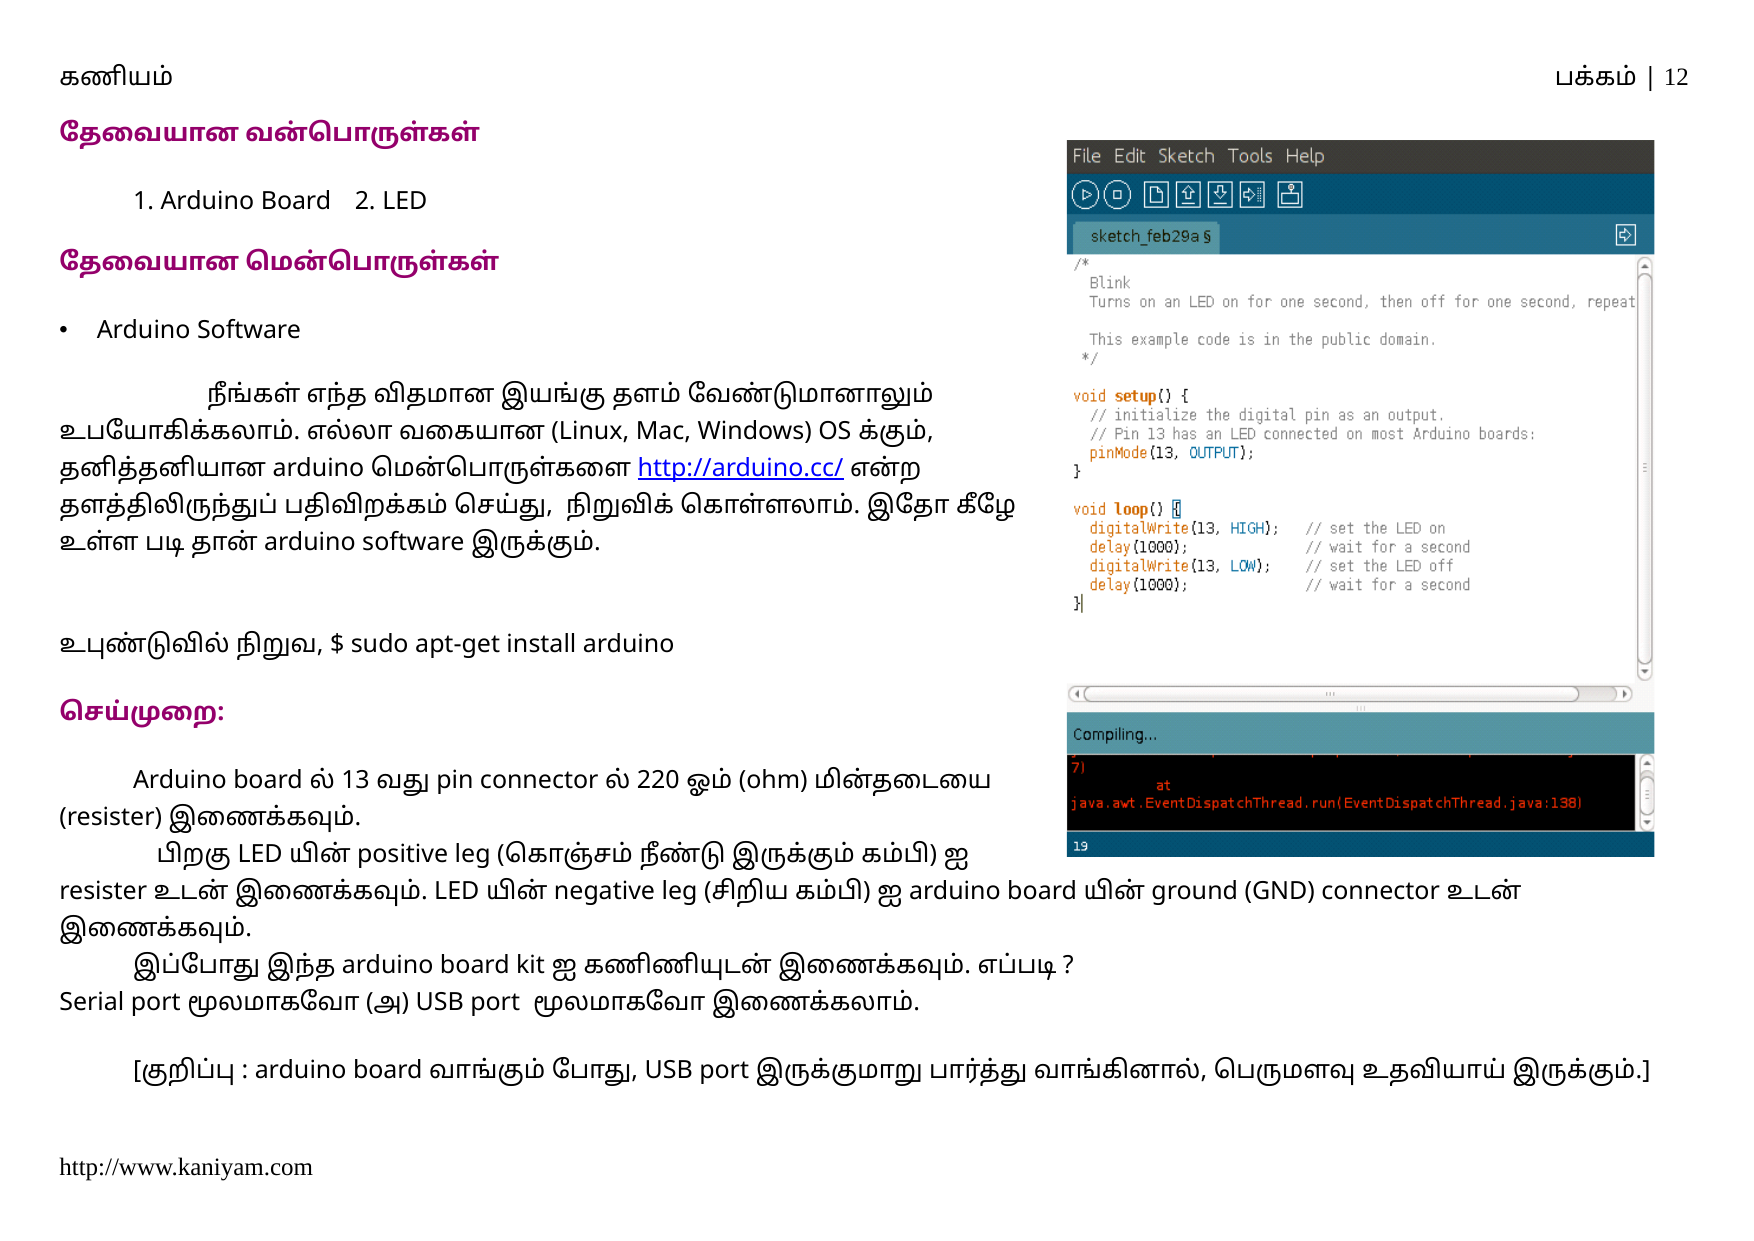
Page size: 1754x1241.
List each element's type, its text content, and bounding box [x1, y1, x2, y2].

text [1655, 626, 1695, 662]
text தேவையான வன்பொருள்கள் [59, 118, 1695, 151]
text [1655, 762, 1695, 836]
text [1655, 694, 1695, 731]
text பிறகு LED யின் positive leg (கொஞ்சம் நீண்டு இருக்கும் கம்பி) ஐ resister உடன் இணைக்கவும். LED யின் negative leg (சிறிய கம்பி) ஐ arduino board யின் ground (GND) connector உடன் இணைக்கவும். [59, 836, 1695, 947]
text உபுண்டுவில் நிறுவ, $ sudo apt-get install arduino [59, 626, 1066, 662]
text [1655, 380, 1695, 560]
text நீங்கள் எந்த விதமான இயங்கு தளம் வேண்டுமானாலும் உபயோகிக்கலாம். எல்லா வகையான (Linux, Mac, Windows) OS க்கும், தனித்தனியான arduino மென்பொருள்களை http://arduino.cc/ என்ற தளத்திலிருந்துப் பதிவிறக்கம் செய்து, நிறுவிக் கொள்ளலாம். இதோ கீழே உள்ள படி தான் arduino software இருக்கும். [59, 380, 1066, 560]
list [1655, 312, 1695, 346]
text [குறிப்பு : arduino board வாங்கும் போது, USB port இருக்குமாறு பார்த்து வாங்கினால், பெருமளவு உதவியாய் இருக்கும்.] [59, 1052, 1695, 1089]
text 1. Arduino Board 2. LED [59, 182, 1066, 216]
list Arduino Software [22, 312, 1066, 346]
text தேவையான மென்பொருள்கள் [59, 248, 1066, 280]
text செய்முறை: [59, 694, 1066, 731]
text Serial port மூலமாகவோ (அ) USB port மூலமாகவோ இணைக்கலாம். [59, 984, 1695, 1021]
text Arduino board ல் 13 வது pin connector ல் 220 ஓம் (ohm) மின்தடையை (resister) இணைக்கவும். [59, 762, 1066, 836]
text [1655, 248, 1695, 280]
text இப்போது இந்த arduino board kit ஐ கணிணியுடன் இணைக்கவும். எப்படி ? [59, 947, 1695, 984]
text [1655, 182, 1695, 216]
